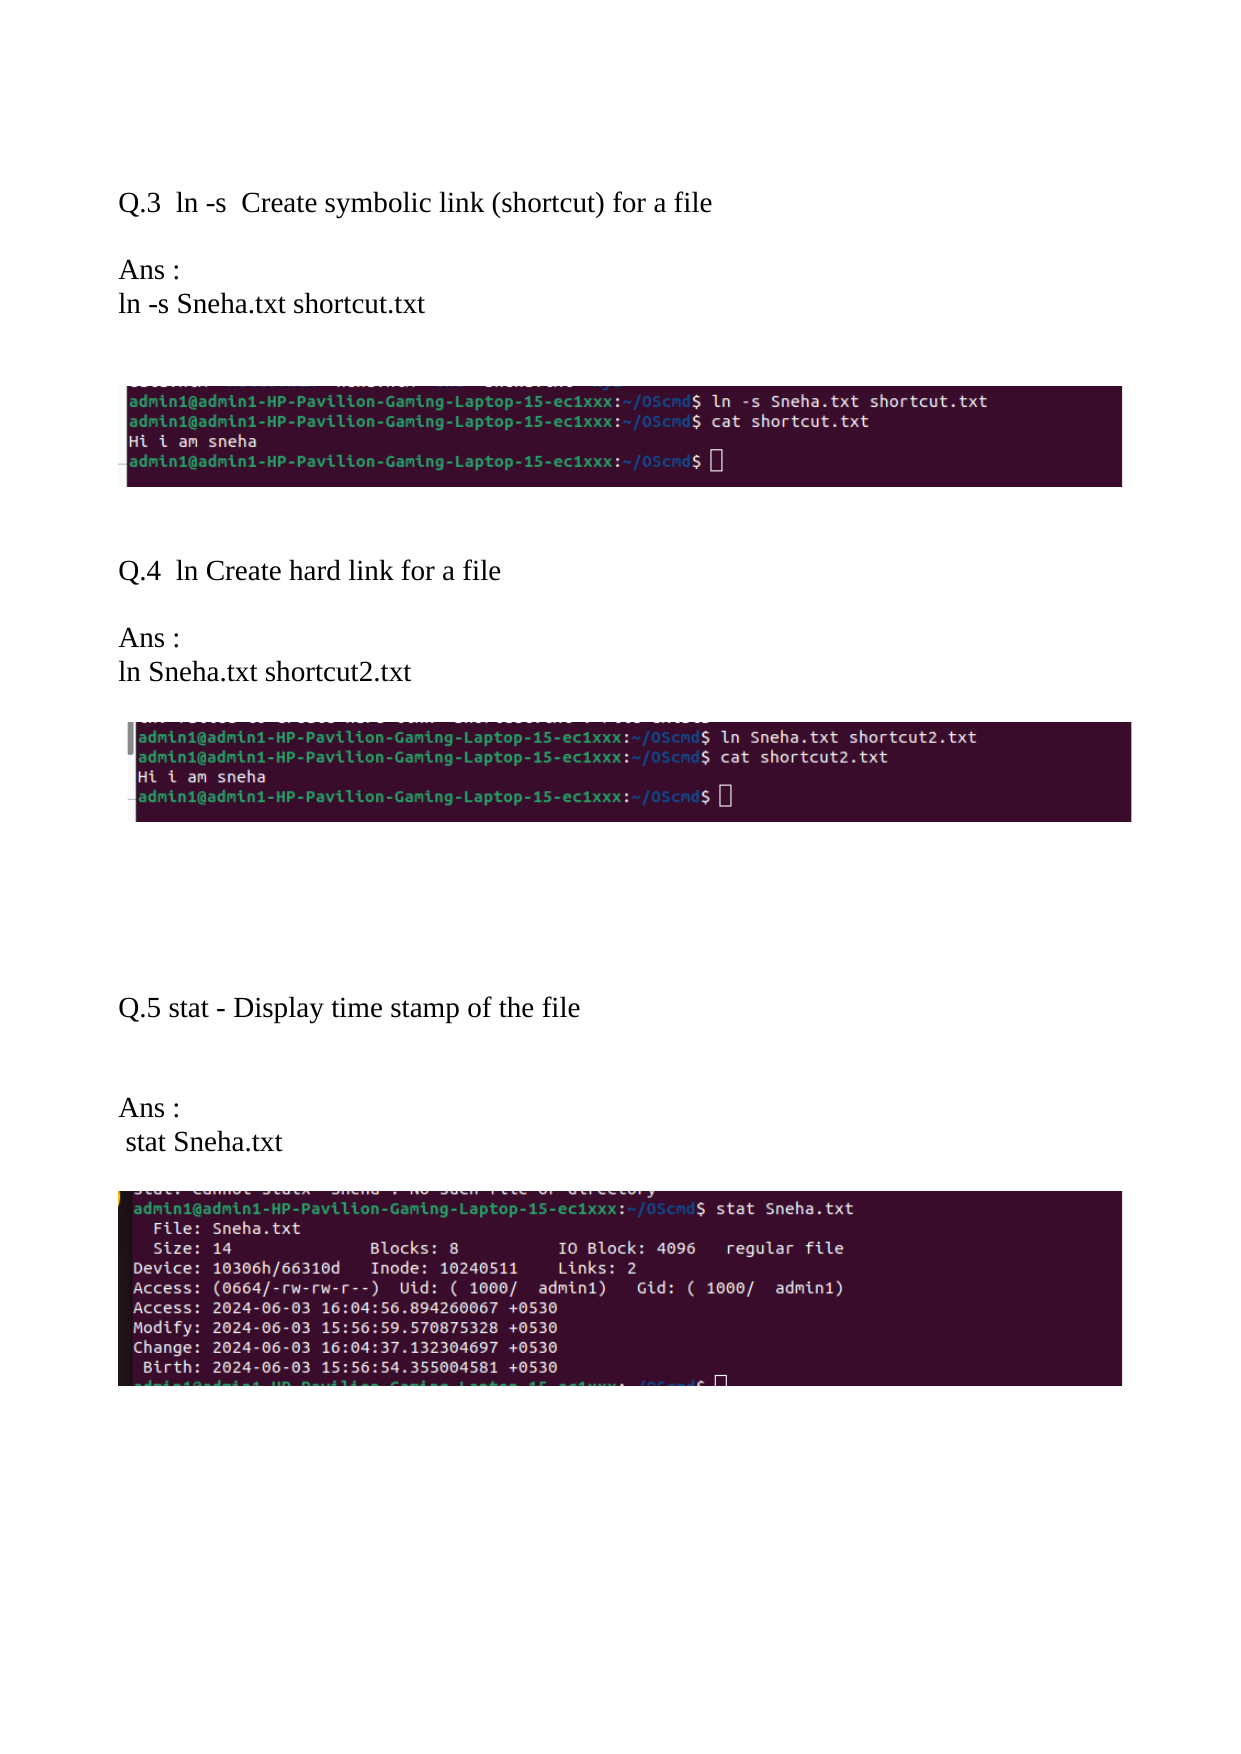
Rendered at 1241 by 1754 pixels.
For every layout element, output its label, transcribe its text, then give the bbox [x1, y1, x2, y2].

text Q.5 stat - Display time stamp of the file [118, 990, 1122, 1023]
text Q.4 ln Create hard link for a file [118, 553, 1122, 587]
text Q.3 ln -s Create symbolic link (shortcut) for a file [118, 185, 1122, 219]
text Ans : [118, 252, 1122, 286]
text Ans : [118, 620, 1122, 654]
text Ans : [118, 1090, 1122, 1124]
text ln -s Sneha.txt shortcut.txt [118, 286, 1122, 319]
text stat Sneha.txt [118, 1124, 1122, 1157]
text ln Sneha.txt shortcut2.txt [118, 654, 1122, 687]
picture [118, 1191, 1123, 1386]
picture [118, 386, 1123, 487]
picture [127, 722, 1132, 822]
